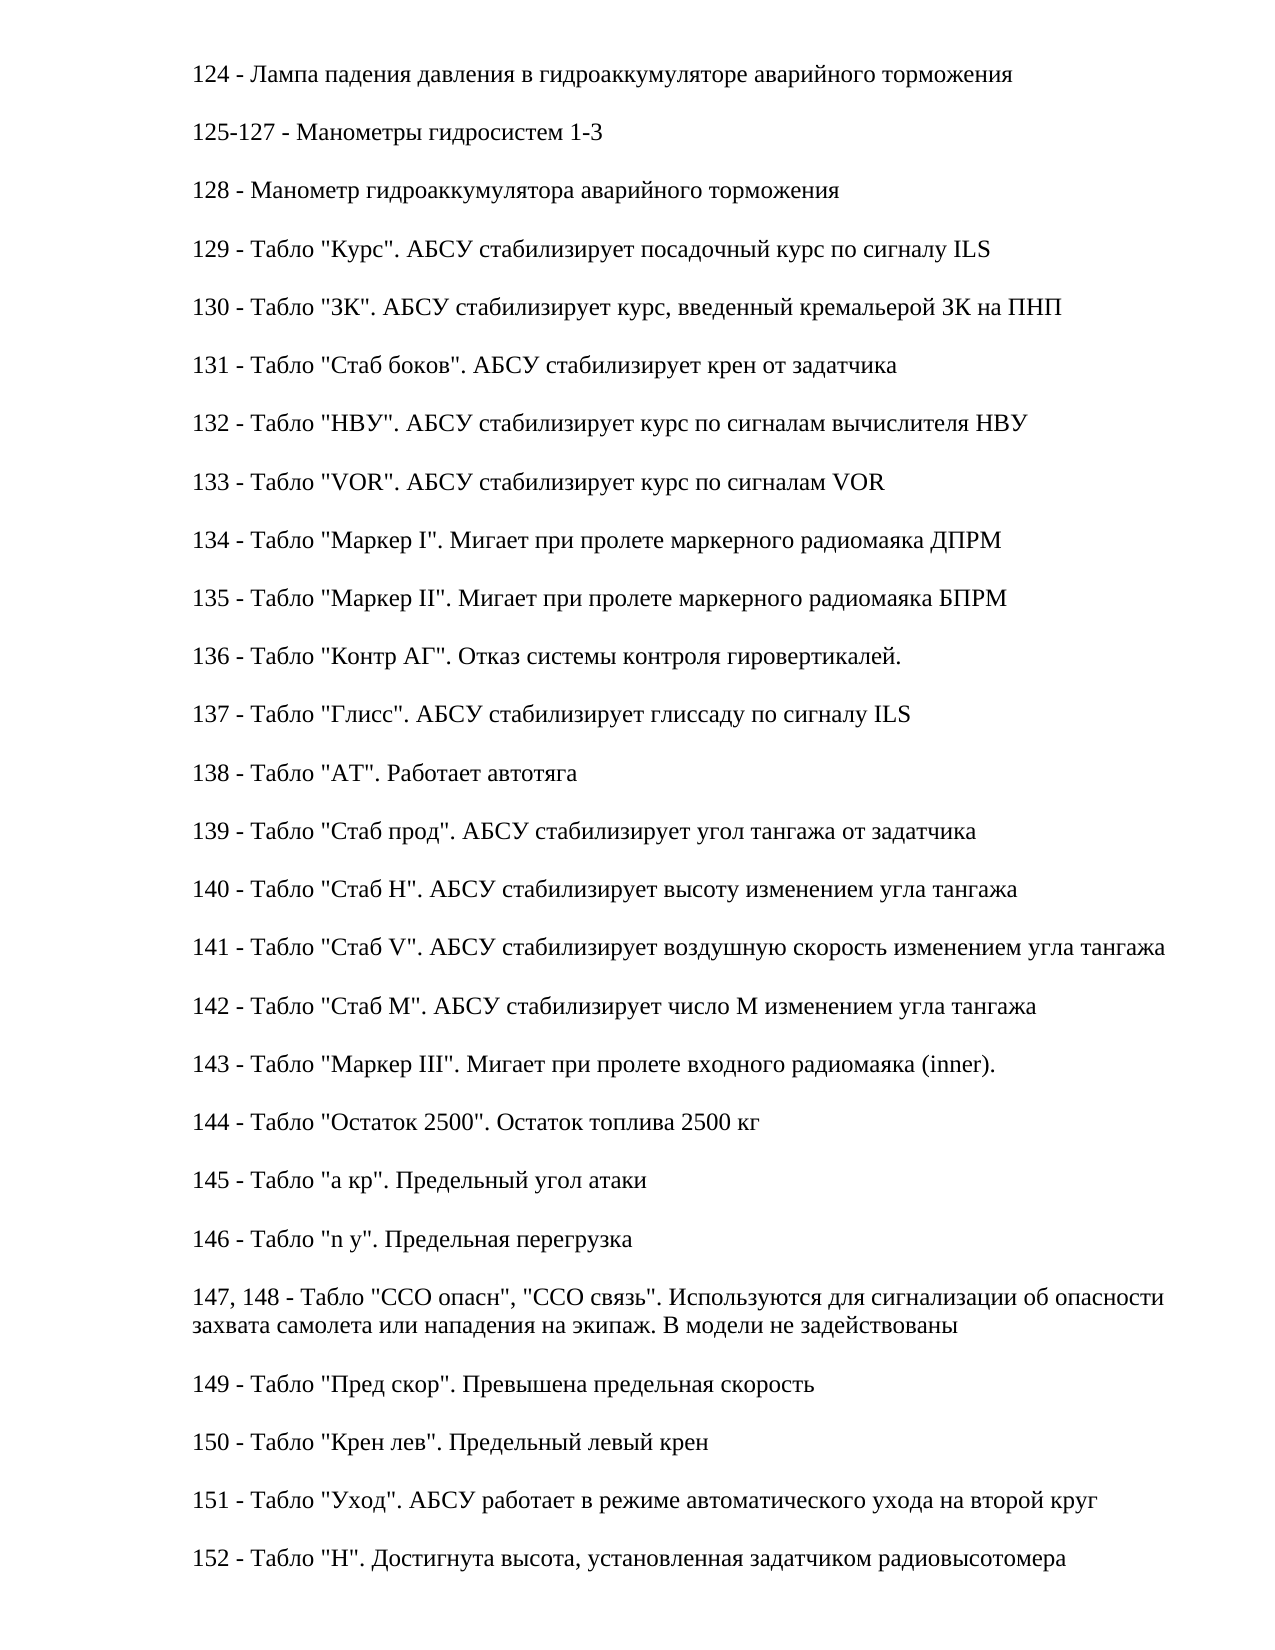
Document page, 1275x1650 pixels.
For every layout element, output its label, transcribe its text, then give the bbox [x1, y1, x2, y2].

list 130 - Табло "ЗК". АБСУ стабилизирует курс, введенный кремальерой ЗК на ПНП [162, 292, 1216, 321]
list 124 - Лампа падения давления в гидроаккумуляторе аварийного торможения [162, 59, 1216, 88]
list 138 - Табло "АТ". Работает автотяга [162, 758, 1216, 787]
list 147, 148 - Табло "ССО опасн", "ССО связь". Используются для сигнализации об опасности захвата самолета или нападения на экипаж. В модели не задействованы [162, 1282, 1216, 1339]
list 140 - Табло "Стаб H". АБСУ стабилизирует высоту изменением угла тангажа [162, 874, 1216, 903]
list 152 - Табло "H". Достигнута высота, установленная задатчиком радиовысотомера [162, 1543, 1216, 1572]
list 134 - Табло "Маркер I". Мигает при пролете маркерного радиомаяка ДПРМ [162, 525, 1216, 554]
list 136 - Табло "Контр АГ". Отказ системы контроля гировертикалей. [162, 641, 1216, 670]
list 150 - Табло "Крен лев". Предельный левый крен [162, 1427, 1216, 1456]
list 125-127 - Манометры гидросистем 1-3 [162, 117, 1216, 146]
list 135 - Табло "Маркер II". Мигает при пролете маркерного радиомаяка БПРМ [162, 583, 1216, 612]
list 139 - Табло "Стаб прод". АБСУ стабилизирует угол тангажа от задатчика [162, 816, 1216, 845]
list 132 - Табло "НВУ". АБСУ стабилизирует курс по сигналам вычислителя НВУ [162, 408, 1216, 437]
list 128 - Манометр гидроаккумулятора аварийного торможения [162, 176, 1216, 204]
list 131 - Табло "Стаб боков". АБСУ стабилизирует крен от задатчика [162, 350, 1216, 379]
list 143 - Табло "Маркер III". Мигает при пролете входного радиомаяка (inner). [162, 1049, 1216, 1078]
list 144 - Табло "Остаток 2500". Остаток топлива 2500 кг [162, 1107, 1216, 1136]
list 133 - Табло "VOR". АБСУ стабилизирует курс по сигналам VOR [162, 467, 1216, 495]
list 149 - Табло "Пред скор". Превышена предельная скорость [162, 1369, 1216, 1398]
list 129 - Табло "Курс". АБСУ стабилизирует посадочный курс по сигналу ILS [162, 234, 1216, 262]
list 137 - Табло "Глисс". АБСУ стабилизирует глиссаду по сигналу ILS [162, 699, 1216, 728]
list 141 - Табло "Стаб V". АБСУ стабилизирует воздушную скорость изменением угла тангажа [162, 932, 1216, 961]
list 151 - Табло "Уход". АБСУ работает в режиме автоматического ухода на второй круг [162, 1485, 1216, 1514]
list 142 - Табло "Стаб M". АБСУ стабилизирует число М изменением угла тангажа [162, 991, 1216, 1019]
list 146 - Табло "n y". Предельная перегрузка [162, 1224, 1216, 1252]
list 145 - Табло "a кр". Предельный угол атаки [162, 1165, 1216, 1194]
